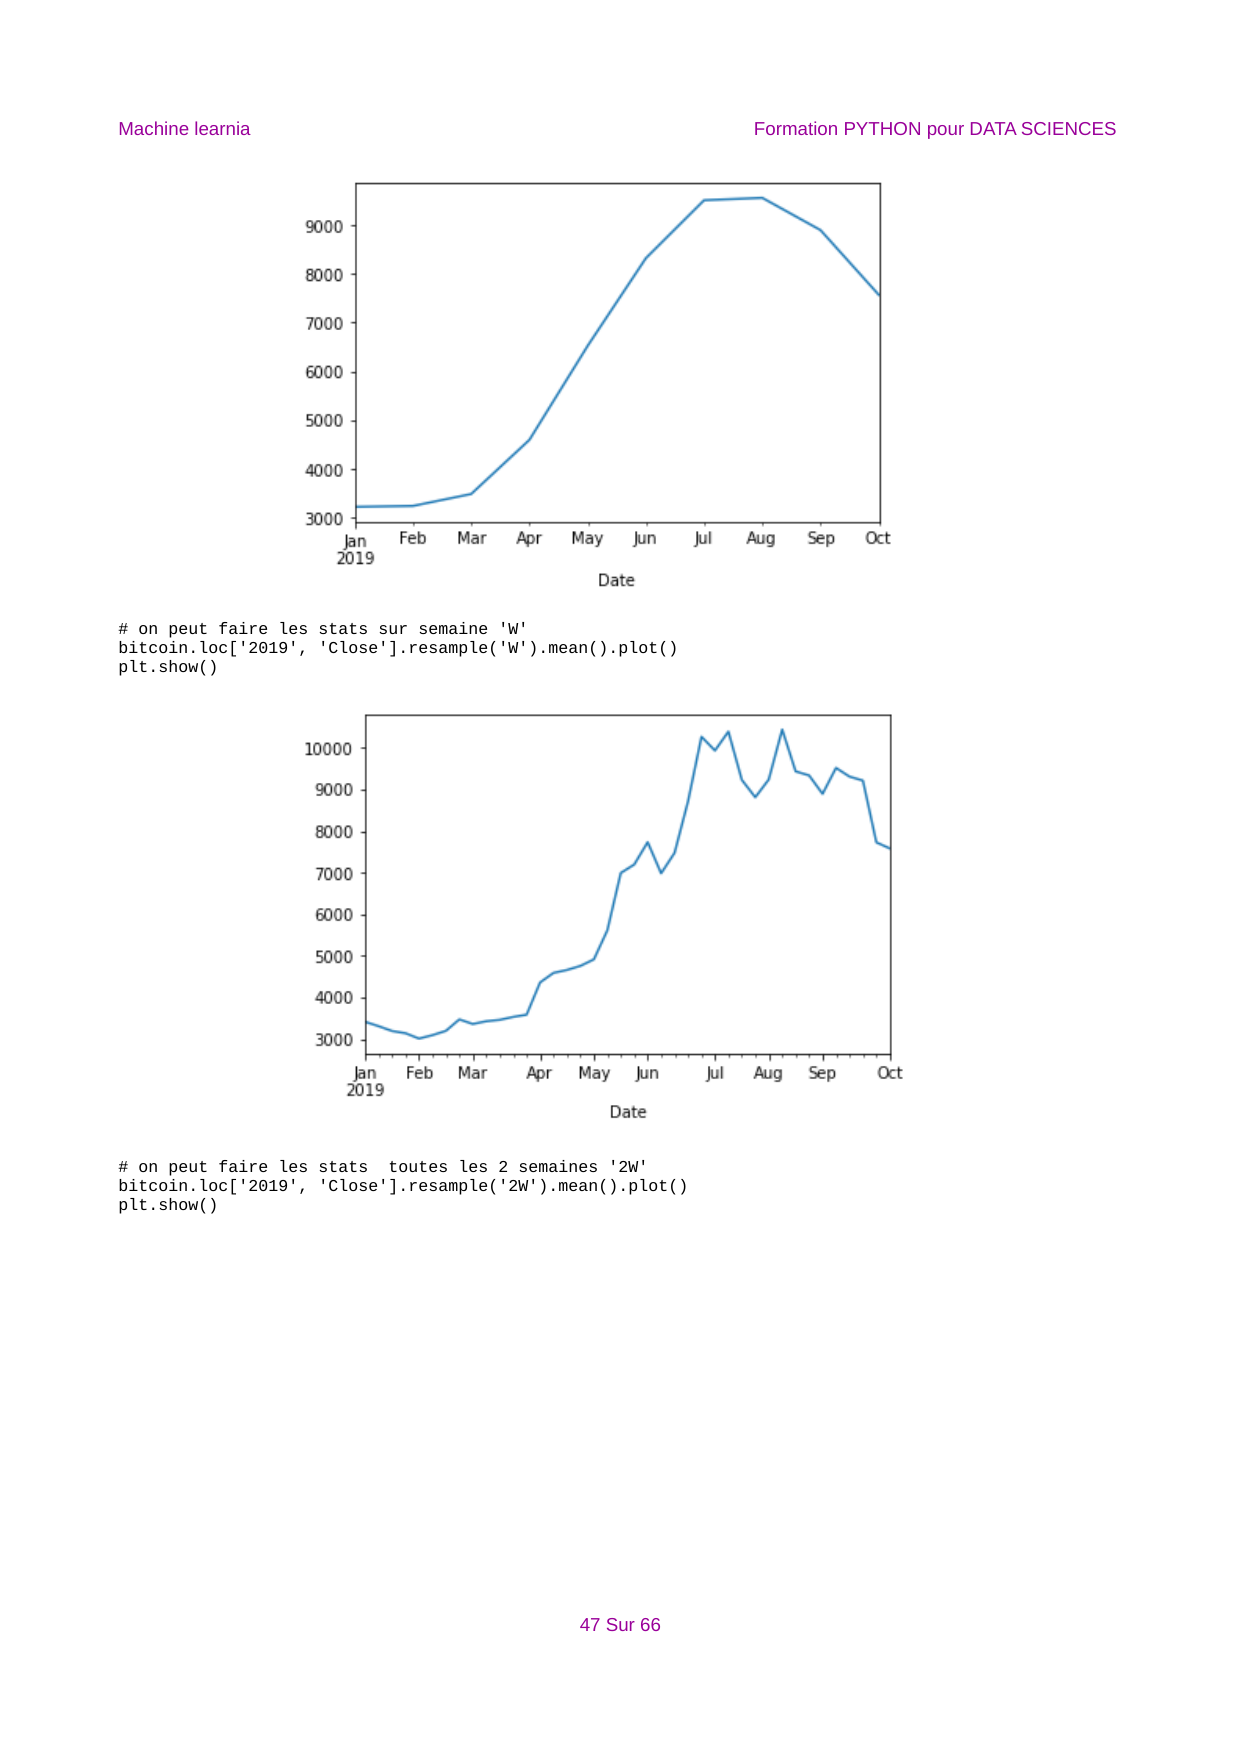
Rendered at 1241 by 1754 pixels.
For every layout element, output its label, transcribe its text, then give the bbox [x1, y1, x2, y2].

text bitcoin.loc['2019', 'Close'].resample('W').mean().plot() [118, 640, 1122, 658]
picture [296, 169, 944, 602]
text bitcoin.loc['2019', 'Close'].resample('2W').mean().plot() [118, 1178, 1122, 1197]
picture [287, 696, 953, 1140]
text # on peut faire les stats sur semaine 'W' [118, 621, 1122, 640]
text plt.show() [118, 1197, 1122, 1215]
text plt.show() [118, 658, 1122, 677]
text # on peut faire les stats toutes les 2 semaines '2W' [118, 1159, 1122, 1178]
